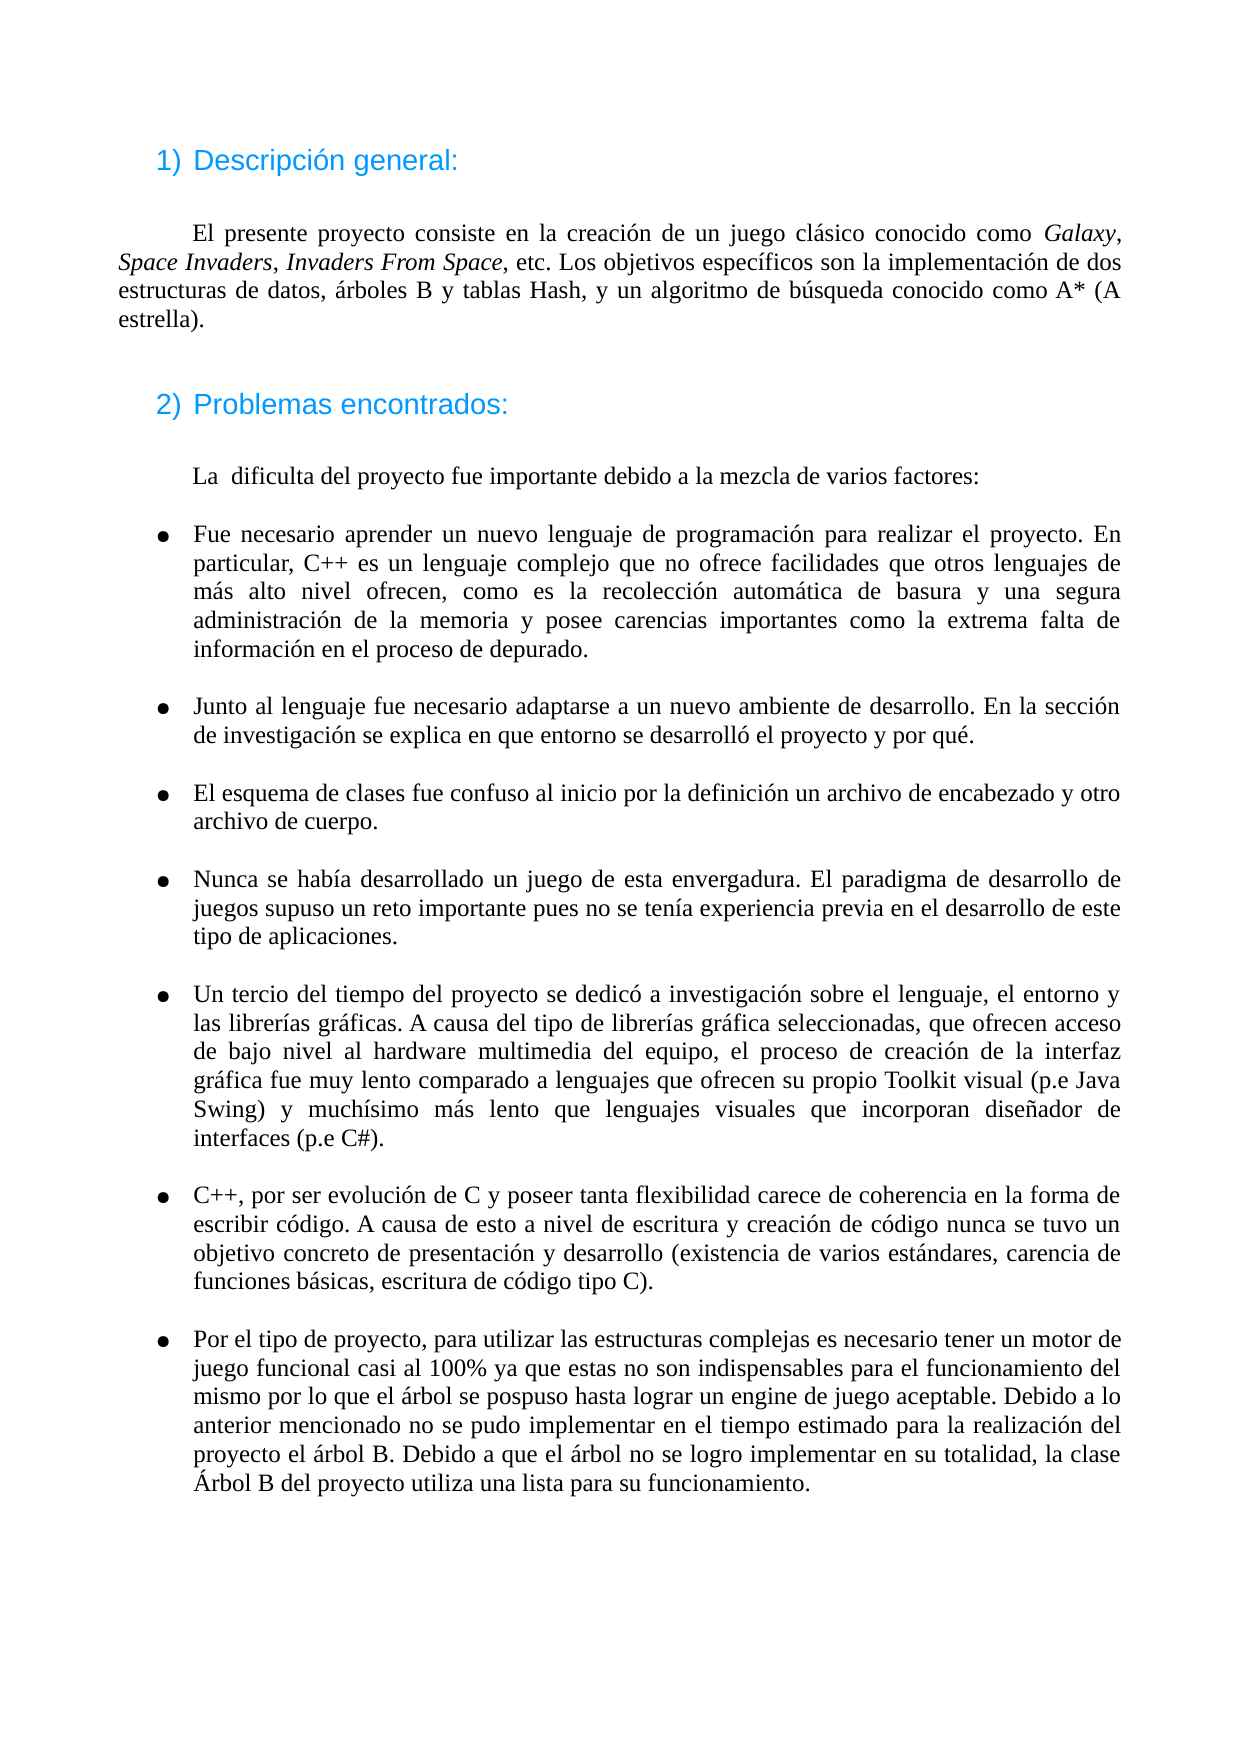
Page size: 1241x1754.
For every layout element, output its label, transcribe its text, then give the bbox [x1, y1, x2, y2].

list Por el tipo de proyecto, para utilizar las estructuras complejas es necesario tener un motor de juego funcional casi al 100% ya que estas no son indispensables para el funcionamiento del mismo por lo que el árbol se pospuso hasta lograr un engine de juego aceptable. Debido a lo anterior mencionado no se pudo implementar en el tiempo estimado para la realización del proyecto el árbol B. Debido a que el árbol no se logro implementar en su totalidad, la clase Árbol B del proyecto utiliza una lista para su funcionamiento. [156, 1324, 1122, 1496]
text La dificulta del proyecto fue importante debido a la mezcla de varios factores: [118, 461, 1122, 490]
text El presente proyecto consiste en la creación de un juego clásico conocido como Galaxy, Space Invaders, Invaders From Space, etc. Los objetivos específicos son la implementación de dos estructuras de datos, árboles B y tablas Hash, y un algoritmo de búsqueda conocido como A* (A estrella). [118, 218, 1122, 333]
list Junto al lenguaje fue necesario adaptarse a un nuevo ambiente de desarrollo. En la sección de investigación se explica en que entorno se desarrolló el proyecto y por qué. [156, 691, 1122, 749]
list Nunca se había desarrollado un juego de esta envergadura. El paradigma de desarrollo de juegos supuso un reto importante pues no se tenía experiencia previa en el desarrollo de este tipo de aplicaciones. [156, 864, 1122, 950]
list C++, por ser evolución de C y poseer tanta flexibilidad carece de coherencia en la forma de escribir código. A causa de esto a nivel de escritura y creación de código nunca se tuvo un objetivo concreto de presentación y desarrollo (existencia de varios estándares, carencia de funciones básicas, escritura de código tipo C). [156, 1180, 1122, 1295]
list El esquema de clases fue confuso al inicio por la definición un archivo de encabezado y otro archivo de cuerpo. [156, 778, 1122, 835]
subtitle Problemas encontrados: [156, 387, 1122, 420]
subtitle Descripción general: [156, 143, 1122, 177]
list Fue necesario aprender un nuevo lenguaje de programación para realizar el proyecto. En particular, C++ es un lenguaje complejo que no ofrece facilidades que otros lenguajes de más alto nivel ofrecen, como es la recolección automática de basura y una segura administración de la memoria y posee carencias importantes como la extrema falta de información en el proceso de depurado. [156, 519, 1122, 663]
list Un tercio del tiempo del proyecto se dedicó a investigación sobre el lenguaje, el entorno y las librerías gráficas. A causa del tipo de librerías gráfica seleccionadas, que ofrecen acceso de bajo nivel al hardware multimedia del equipo, el proceso de creación de la interfaz gráfica fue muy lento comparado a lenguajes que ofrecen su propio Toolkit visual (p.e Java Swing) y muchísimo más lento que lenguajes visuales que incorporan diseñador de interfaces (p.e C#). [156, 979, 1122, 1151]
